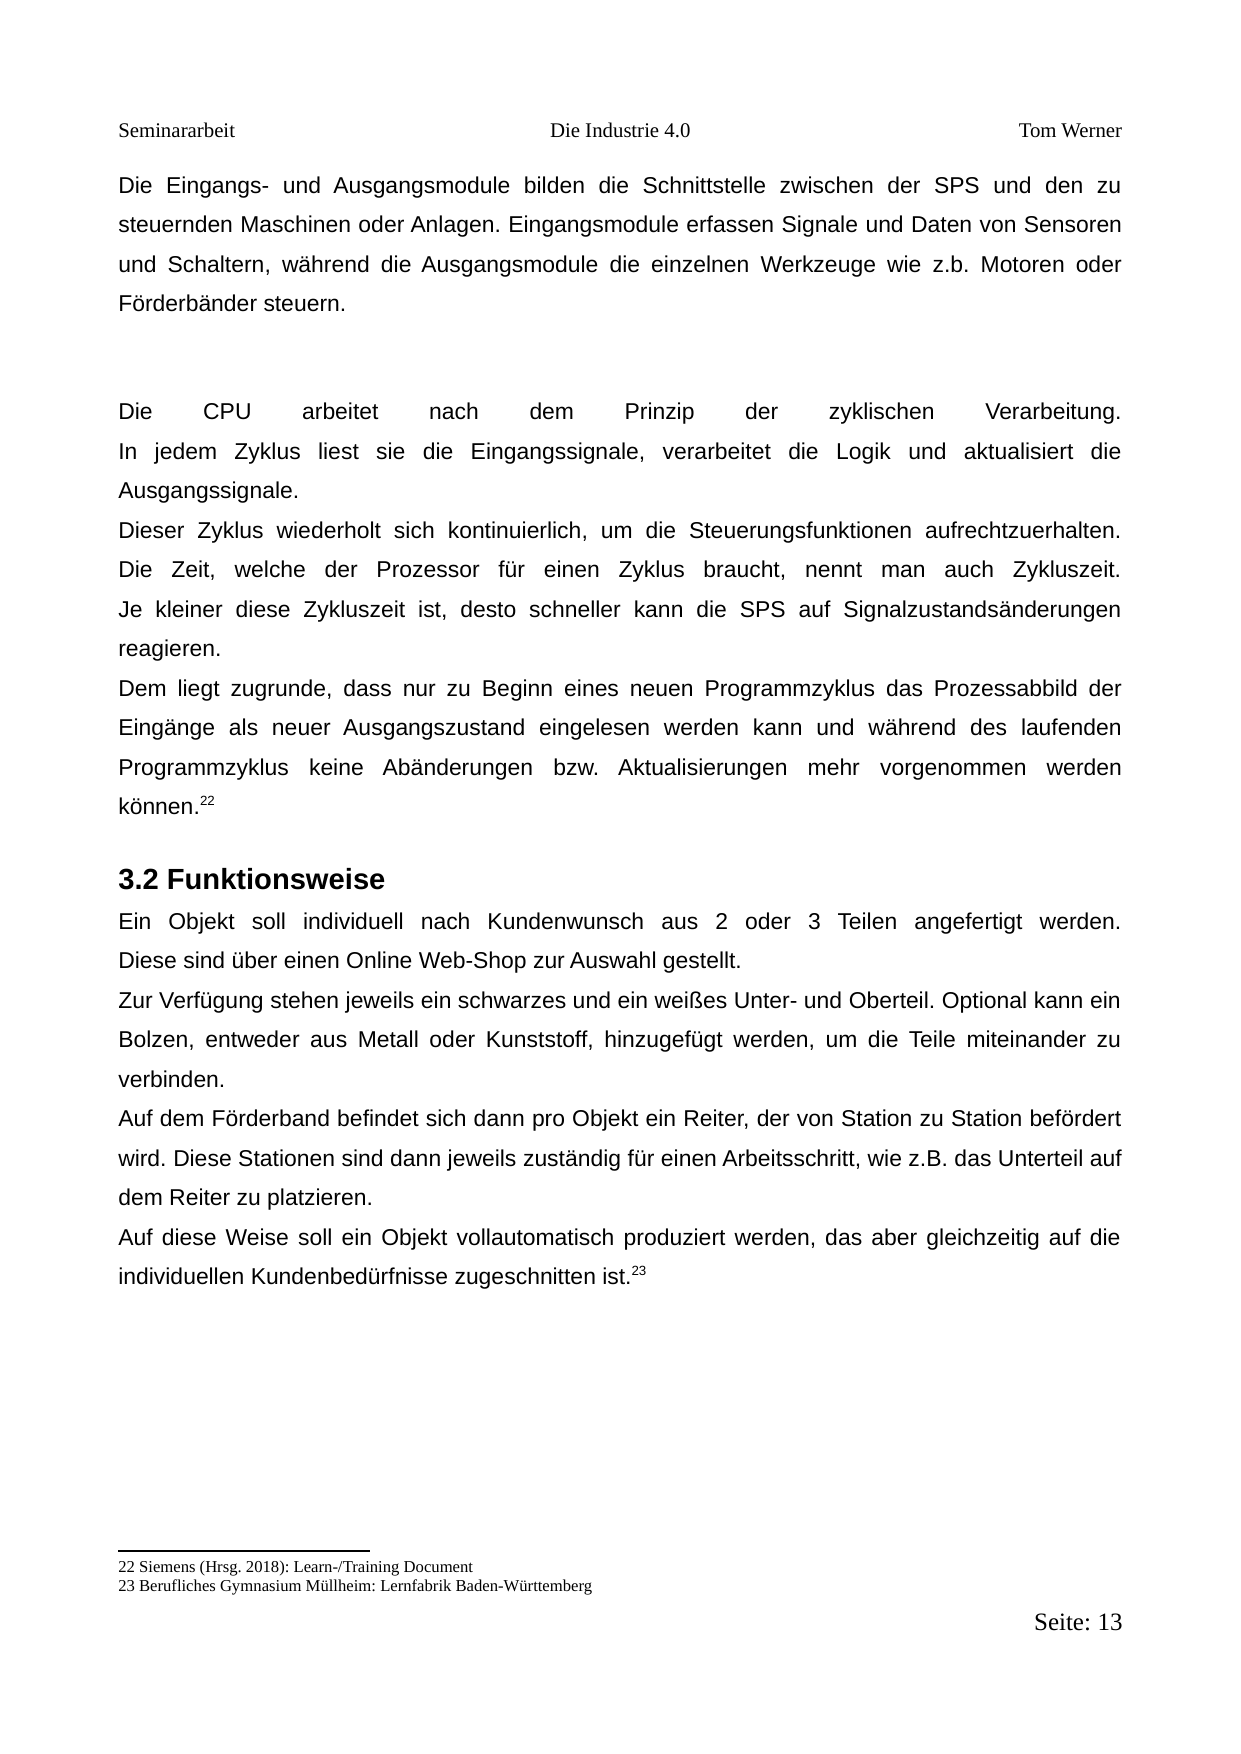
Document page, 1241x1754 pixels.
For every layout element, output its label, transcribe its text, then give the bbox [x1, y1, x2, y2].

subtitle 3.2 Funktionsweise [118, 862, 1122, 895]
text Die CPU arbeitet nach dem Prinzip der zyklischen Verarbeitung. In jedem Zyklus liest sie die Eingangssignale, verarbeitet die Logik und aktualisiert die Ausgangssignale. Dieser Zyklus wiederholt sich kontinuierlich, um die Steuerungsfunktionen aufrechtzuerhalten. Die Zeit, welche der Prozessor für einen Zyklus braucht, nennt man auch Zykluszeit. Je kleiner diese Zykluszeit ist, desto schneller kann die SPS auf Signalzustandsänderungen reagieren. Dem liegt zugrunde, dass nur zu Beginn eines neuen Programmzyklus das Prozessabbild der Eingänge als neuer Ausgangszustand eingelesen werden kann und während des laufenden Programmzyklus keine Abänderungen bzw. Aktualisierungen mehr vorgenommen werden können. [118, 398, 1122, 819]
text Die Eingangs- und Ausgangsmodule bilden die Schnittstelle zwischen der SPS und den zu steuernden Maschinen oder Anlagen. Eingangsmodule erfassen Signale und Daten von Sensoren und Schaltern, während die Ausgangsmodule die einzelnen Werkzeuge wie z.b. Motoren oder Förderbänder steuern. [118, 172, 1122, 316]
text Siemens (Hrsg. 2018): Learn-/Training Document [118, 1557, 1122, 1576]
text Ein Objekt soll individuell nach Kundenwunsch aus 2 oder 3 Teilen angefertigt werden. Diese sind über einen Online Web-Shop zur Auswahl gestellt. Zur Verfügung stehen jeweils ein schwarzes und ein weißes Unter- und Oberteil. Optional kann ein Bolzen, entweder aus Metall oder Kunststoff, hinzugefügt werden, um die Teile miteinander zu verbinden. Auf dem Förderband befindet sich dann pro Objekt ein Reiter, der von Station zu Station befördert wird. Diese Stationen sind dann jeweils zuständig für einen Arbeitsschritt, wie z.B. das Unterteil auf dem Reiter zu platzieren. Auf diese Weise soll ein Objekt vollautomatisch produziert werden, das aber gleichzeitig auf die individuellen Kundenbedürfnisse zugeschnitten ist. [118, 908, 1122, 1289]
text Berufliches Gymnasium Müllheim: Lernfabrik Baden-Württemberg [118, 1576, 1122, 1595]
